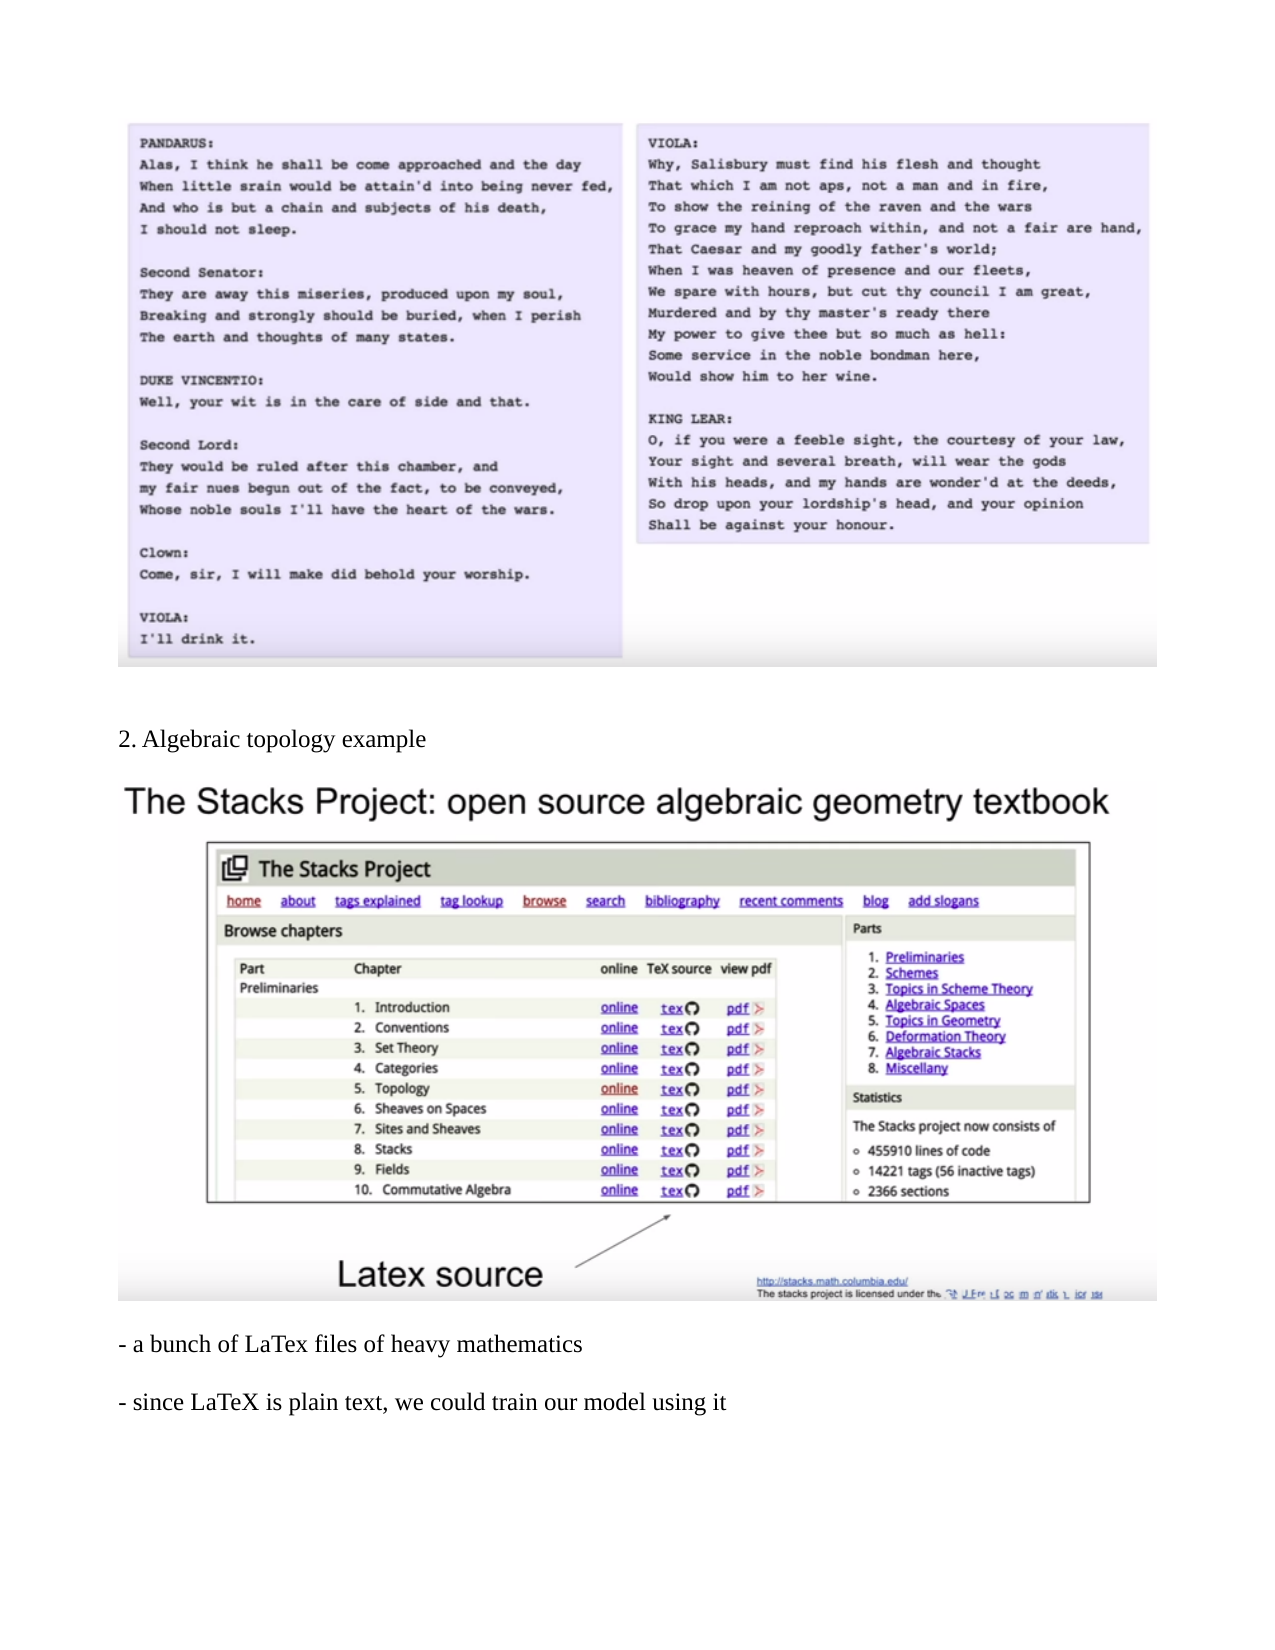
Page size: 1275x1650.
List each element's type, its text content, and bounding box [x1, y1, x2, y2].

picture [118, 118, 1157, 667]
picture [118, 781, 1157, 1301]
text - since LaTeX is plain text, we could train our model using it [118, 1387, 1157, 1416]
text - a bunch of LaTex files of heavy mathematics [118, 1329, 1157, 1358]
text 2. Algebraic topology example [118, 724, 1157, 753]
